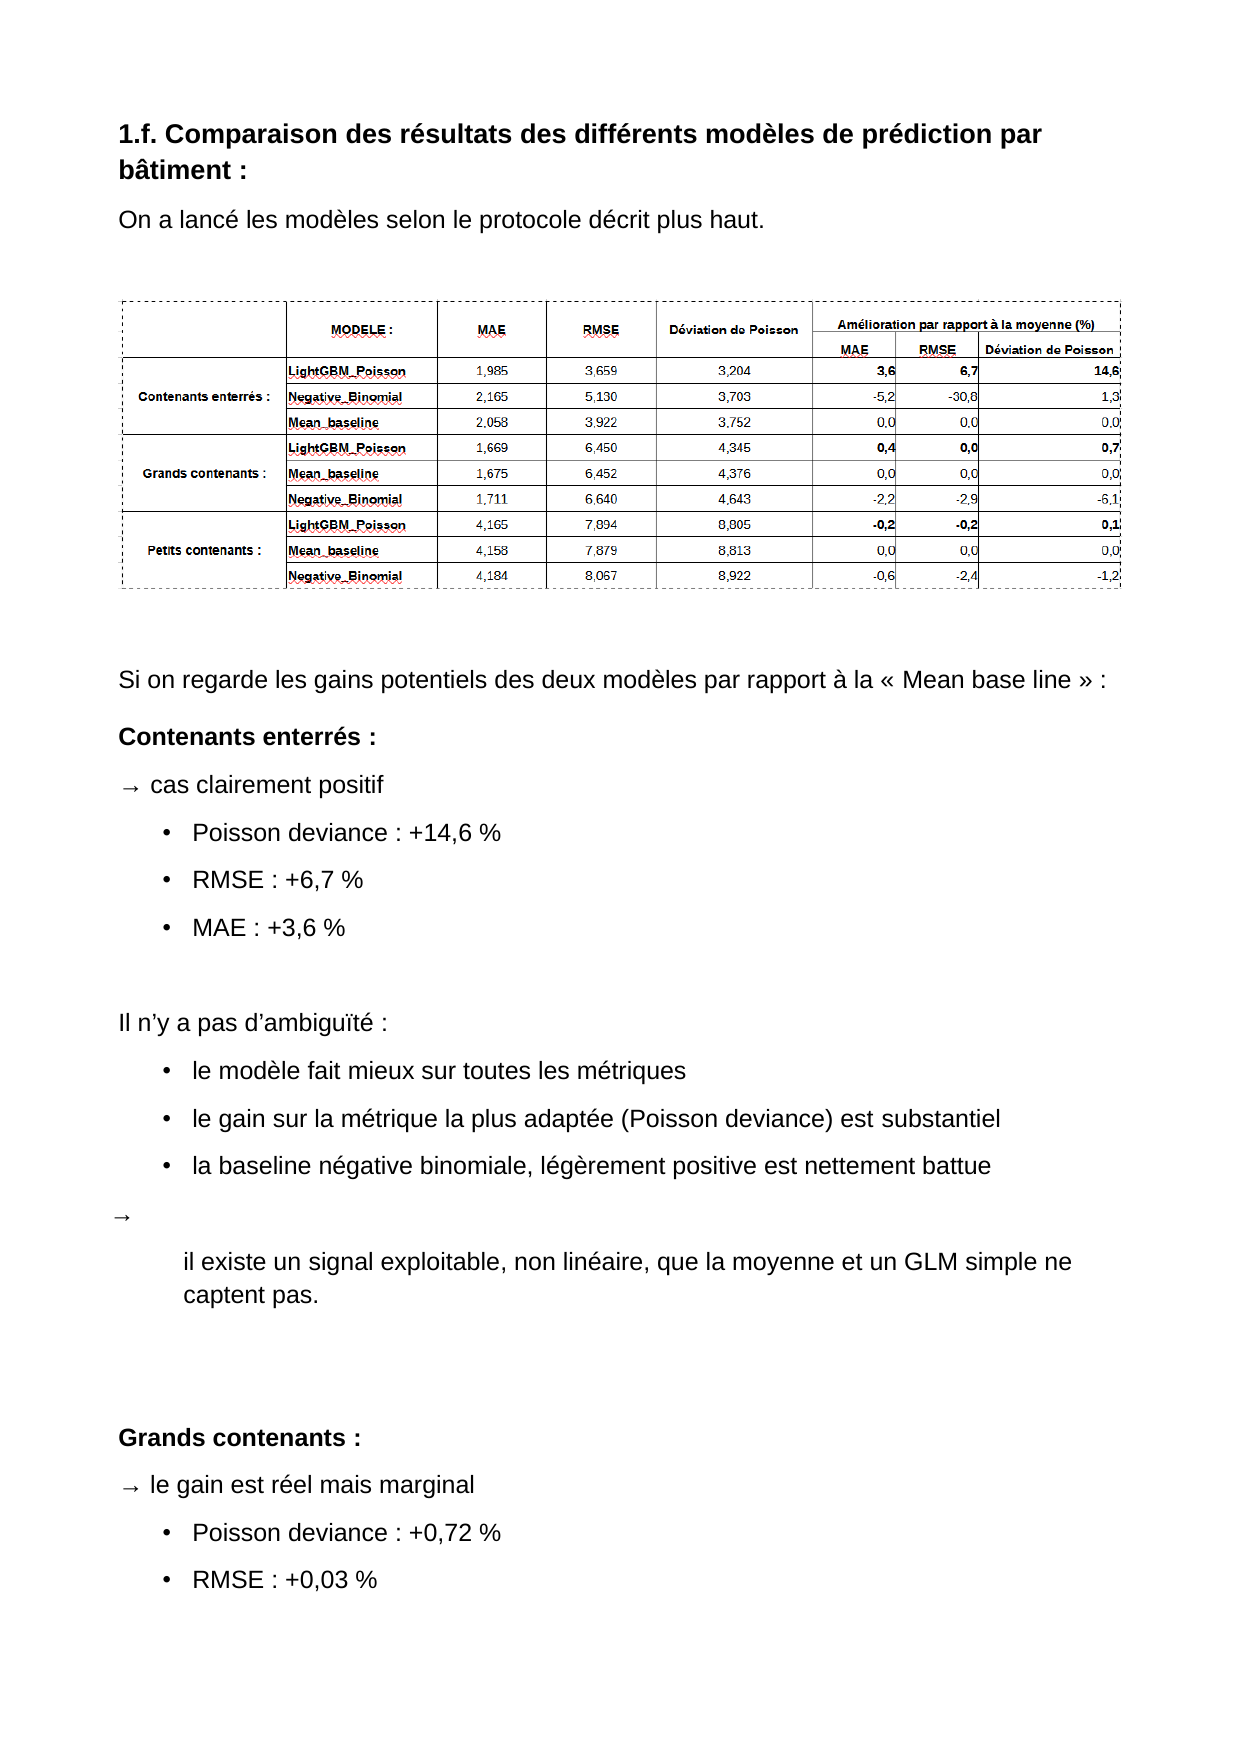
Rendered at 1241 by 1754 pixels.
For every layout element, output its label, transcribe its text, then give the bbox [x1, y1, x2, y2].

list → [80, 1199, 1122, 1228]
subtitle → le gain est réel mais marginal [118, 1470, 1122, 1499]
subtitle Contenants enterrés : [118, 722, 1122, 751]
list RMSE : +6,7 % [162, 865, 1122, 894]
text 1.f. Comparaison des résultats des différents modèles de prédiction par bâtiment : [118, 118, 1122, 185]
text Il n’y a pas d’ambiguïté : [118, 1008, 1122, 1037]
list Poisson deviance : +14,6 % [162, 818, 1122, 846]
subtitle → cas clairement positif [118, 770, 1122, 799]
list RMSE : +0,03 % [162, 1565, 1122, 1594]
list le gain sur la métrique la plus adaptée (Poisson deviance) est substantiel [162, 1104, 1122, 1132]
subtitle Grands contenants : [118, 1422, 1122, 1451]
list le modèle fait mieux sur toutes les métriques [162, 1056, 1122, 1085]
list la baseline négative binomiale, légèrement positive est nettement battue [162, 1151, 1122, 1180]
text On a lancé les modèles selon le protocole décrit plus haut. [118, 204, 1122, 233]
text Si on regarde les gains potentiels des deux modèles par rapport à la « Mean base line » : [118, 665, 1122, 694]
picture [118, 299, 1123, 589]
list MAE : +3,6 % [162, 913, 1122, 942]
list Poisson deviance : +0,72 % [162, 1518, 1122, 1547]
list il existe un signal exploitable, non linéaire, que la moyenne et un GLM simple ne captent pas. [154, 1247, 1122, 1308]
